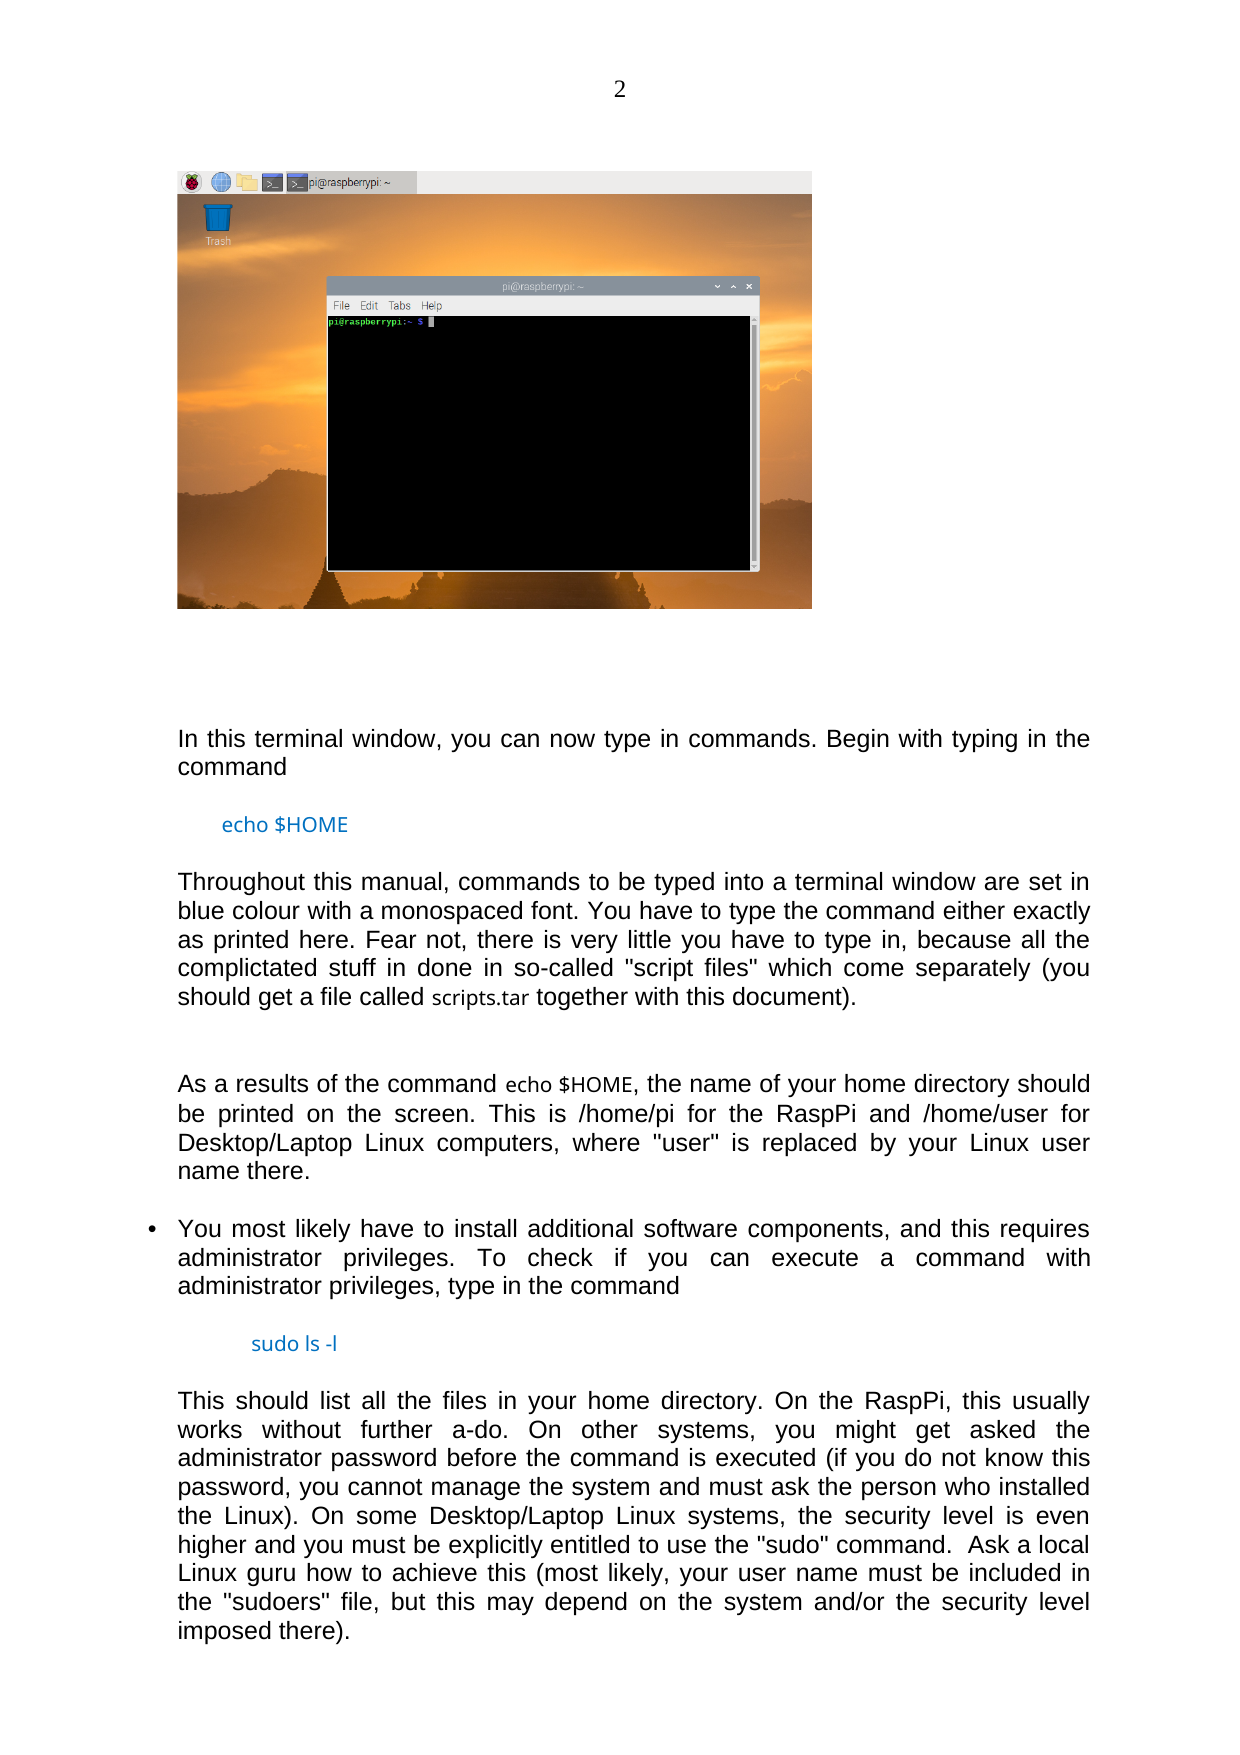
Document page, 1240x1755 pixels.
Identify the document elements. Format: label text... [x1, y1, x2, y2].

text • You most likely have to install additional software components, and this requires administrator privileges. To check if you can execute a command with administrator privileges, type in the command [148, 1214, 1092, 1300]
text This should list all the files in your home directory. On the RaspPi, this usually works without further a-do. On other systems, you might get asked the administrator password before the command is executed (if you do not know this password, you cannot manage the system and must ask the person who installed the Linux). On some Desktop/Laptop Linux systems, the security level is even higher and you must be explicitly entitled to use the "sudo" command. Ask a local Linux guru how to achieve this (most likely, your user name must be included in the "sudoers" file, but this may depend on the system and/or the security level imposed there). [148, 1386, 1092, 1645]
text Throughout this manual, commands to be typed into a terminal window are set in blue colour with a monospaced font. You have to type the command either exactly as printed here. Fear not, there is very little you have to type in, because all the complictated stuff in done in so-called "script files" which come separately (you should get a file called scripts.tar together with this document). [148, 867, 1092, 1012]
text As a results of the command echo $HOME, the name of your home directory should be printed on the screen. This is /home/pi for the RaspPi and /home/user for Desktop/Laptop Linux computers, where "user" is replaced by your Linux user name there. [148, 1069, 1092, 1185]
text echo $HOME [148, 810, 1092, 838]
text sudo ls -l [148, 1329, 1092, 1357]
text In this terminal window, you can now type in commands. Begin with typing in the command [148, 724, 1092, 781]
